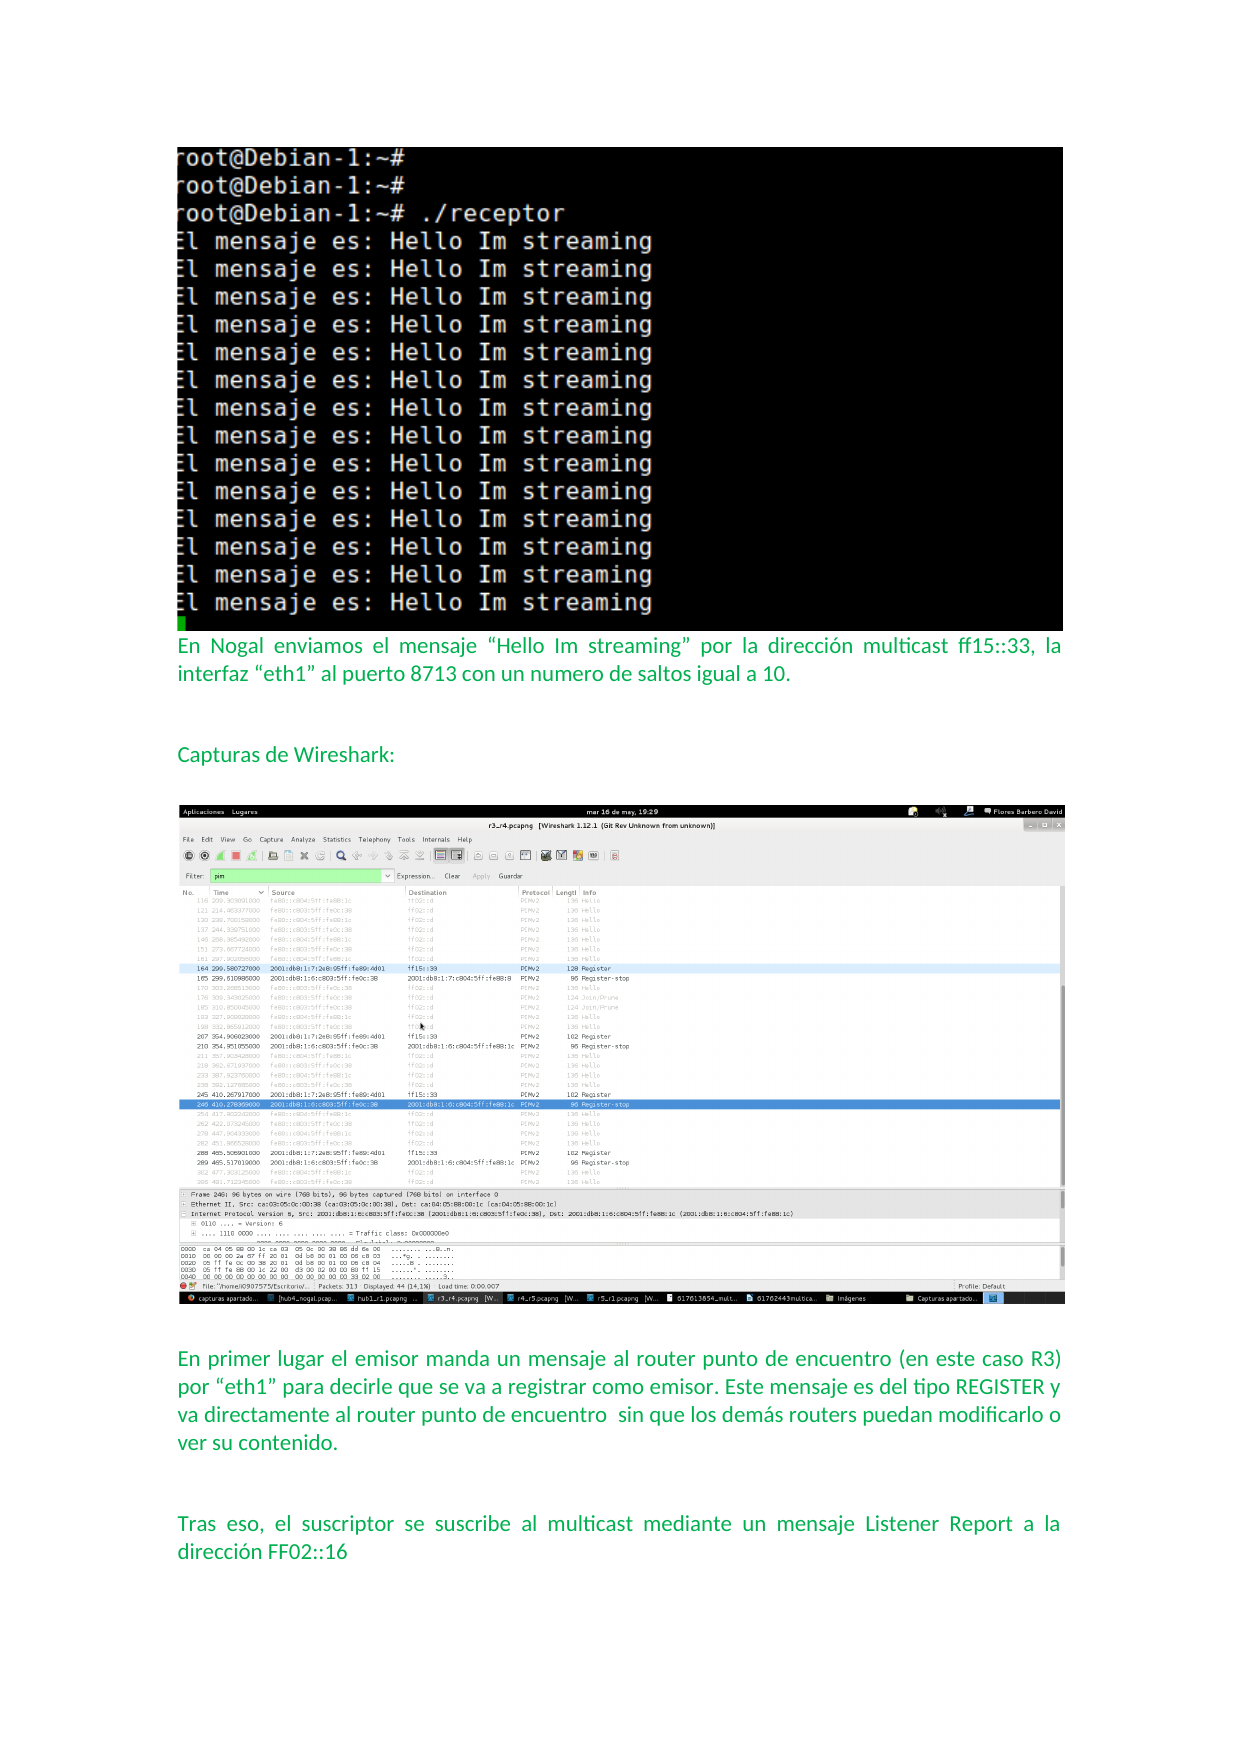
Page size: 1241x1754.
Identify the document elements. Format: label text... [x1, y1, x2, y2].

text Capturas de Wireshark: [177, 740, 1063, 768]
picture [177, 147, 1063, 631]
text En primer lugar el emisor manda un mensaje al router punto de encuentro (en este caso R3) por “eth1” para decirle que se va a registrar como emisor. Este mensaje es del tipo REGISTER y va directamente al router punto de encuentro sin que los demás routers puedan modificarlo o ver su contenido. [177, 1344, 1063, 1456]
picture [179, 805, 1065, 1304]
text En Nogal enviamos el mensaje “Hello Im streaming” por la dirección multicast ff15::33, la interfaz “eth1” al puerto 8713 con un numero de saltos igual a 10. [177, 631, 1063, 687]
text Tras eso, el suscriptor se suscribe al multicast mediante un mensaje Listener Report a la dirección FF02::16 [177, 1509, 1063, 1565]
